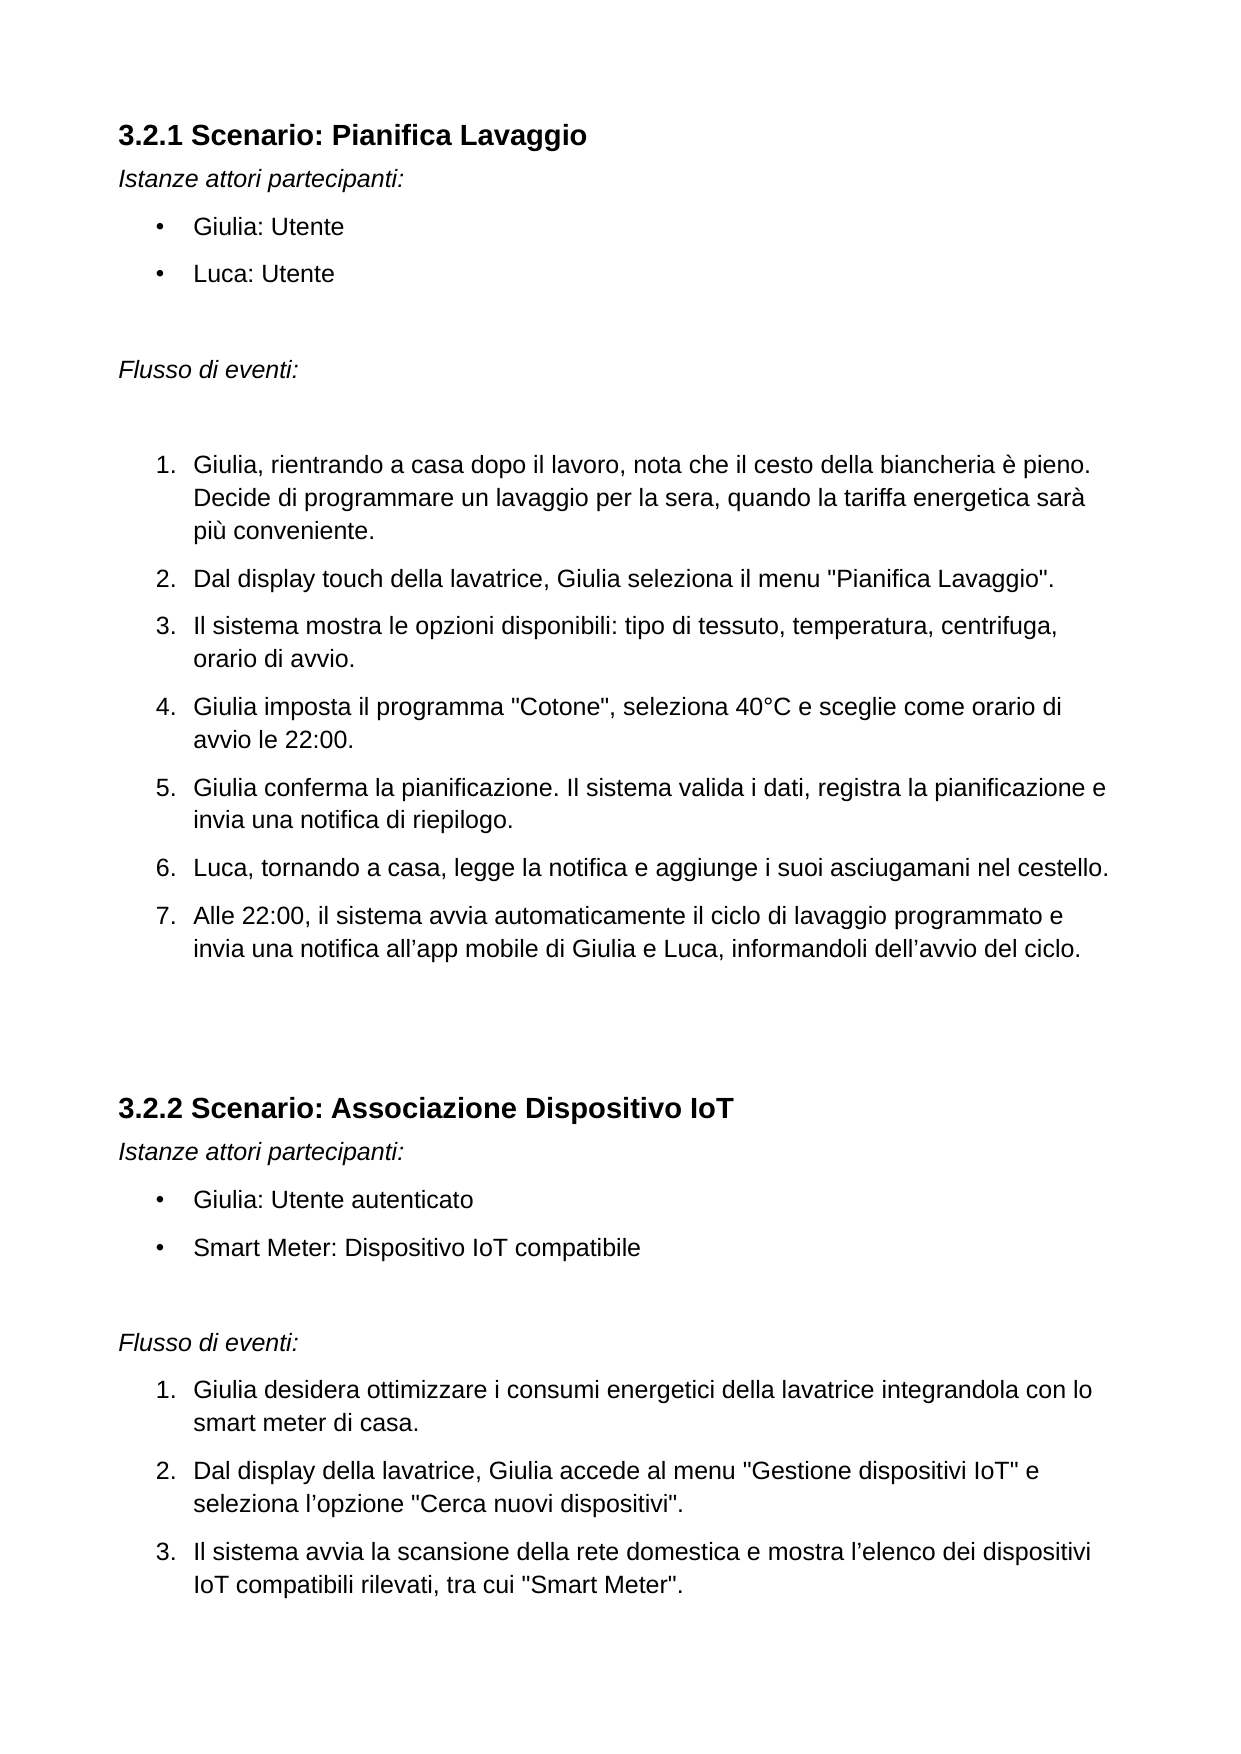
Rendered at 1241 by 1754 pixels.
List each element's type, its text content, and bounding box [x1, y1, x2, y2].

list Giulia imposta il programma "Cotone", seleziona 40°C e sceglie come orario di avvio le 22:00. [156, 692, 1122, 754]
list Giulia: Utente [156, 212, 1122, 241]
list Dal display touch della lavatrice, Giulia seleziona il menu "Pianifica Lavaggio". [156, 564, 1122, 592]
list Il sistema avvia la scansione della rete domestica e mostra l’elenco dei dispositivi IoT compatibili rilevati, tra cui "Smart Meter". [156, 1537, 1122, 1598]
text Istanze attori partecipanti: [118, 1137, 1122, 1166]
list Luca: Utente [156, 259, 1122, 288]
text Flusso di eventi: [118, 355, 1122, 383]
list Luca, tornando a casa, legge la notifica e aggiunge i suoi asciugamani nel cestello. [156, 853, 1122, 882]
subtitle 3.2.2 Scenario: Associazione Dispositivo IoT [118, 1091, 1122, 1125]
list Giulia conferma la pianificazione. Il sistema valida i dati, registra la pianificazione e invia una notifica di riepilogo. [156, 772, 1122, 834]
list Giulia, rientrando a casa dopo il lavoro, nota che il cesto della biancheria è pieno. Decide di programmare un lavaggio per la sera, quando la tariffa energetica sarà più conveniente. [156, 450, 1122, 545]
list Giulia desidera ottimizzare i consumi energetici della lavatrice integrandola con lo smart meter di casa. [156, 1375, 1122, 1437]
text Flusso di eventi: [118, 1328, 1122, 1357]
text Istanze attori partecipanti: [118, 164, 1122, 193]
list Dal display della lavatrice, Giulia accede al menu "Gestione dispositivi IoT" e seleziona l’opzione "Cerca nuovi dispositivi". [156, 1456, 1122, 1518]
subtitle 3.2.1 Scenario: Pianifica Lavaggio [118, 118, 1122, 152]
list Alle 22:00, il sistema avvia automaticamente il ciclo di lavaggio programmato e invia una notifica all’app mobile di Giulia e Luca, informandoli dell’avvio del ciclo. [156, 901, 1122, 962]
list Smart Meter: Dispositivo IoT compatibile [156, 1232, 1122, 1261]
list Il sistema mostra le opzioni disponibili: tipo di tessuto, temperatura, centrifuga, orario di avvio. [156, 611, 1122, 673]
list Giulia: Utente autenticato [156, 1185, 1122, 1214]
